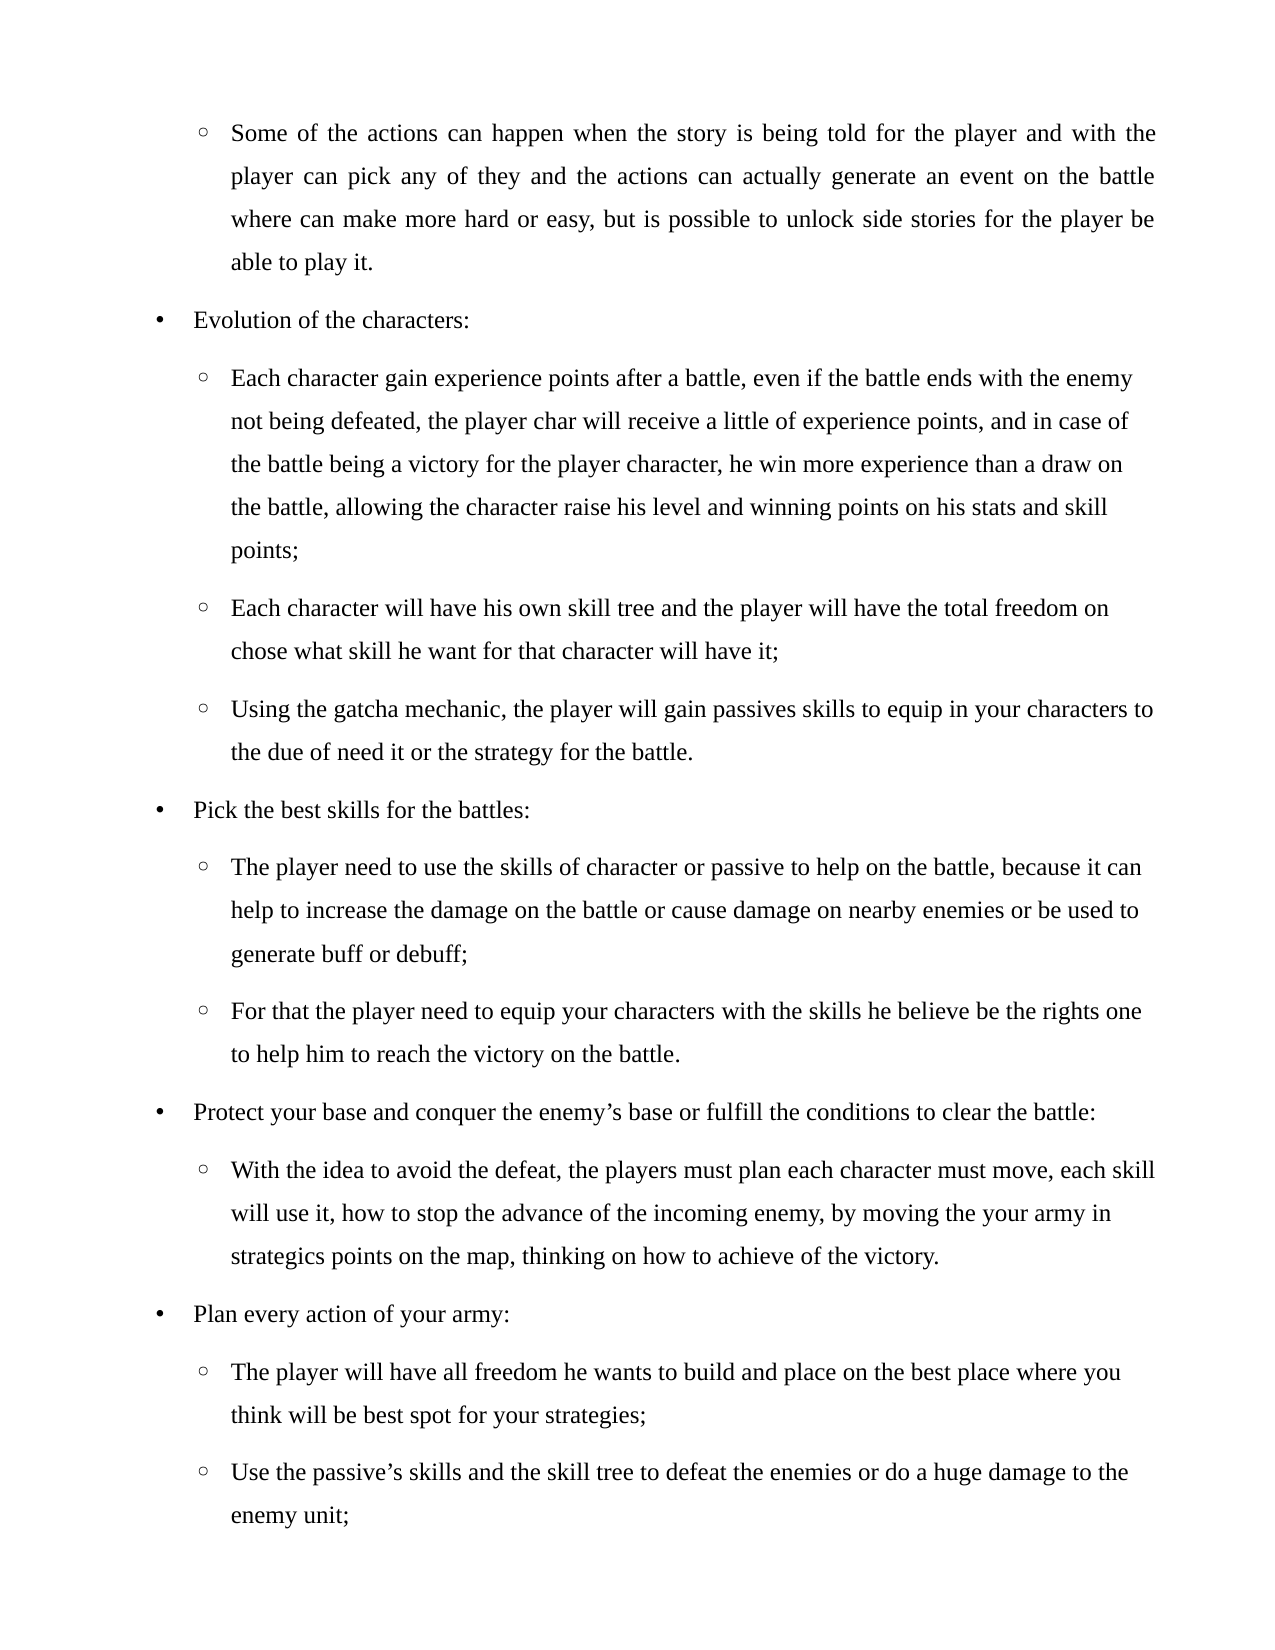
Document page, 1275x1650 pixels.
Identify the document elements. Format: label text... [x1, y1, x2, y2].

list Protect your base and conquer the enemy’s base or fulfill the conditions to clear the battle: [156, 1097, 1157, 1126]
list The player need to use the skills of character or passive to help on the battle, because it can help to increase the damage on the battle or cause damage on nearby enemies or be used to generate buff or debuff; [193, 852, 1157, 967]
list Evolution of the characters: [156, 305, 1157, 334]
list Each character gain experience points after a battle, even if the battle ends with the enemy not being defeated, the player char will receive a little of experience points, and in case of the battle being a victory for the player character, he win more experience than a draw on the battle, allowing the character raise his level and winning points on his stats and skill points; [193, 363, 1157, 564]
list With the idea to avoid the defeat, the players must plan each character must move, each skill will use it, how to stop the advance of the incoming enemy, by moving the your army in strategics points on the map, thinking on how to achieve of the victory. [193, 1155, 1157, 1270]
list For that the player need to equip your characters with the skills he believe be the rights one to help him to reach the victory on the battle. [193, 996, 1157, 1068]
list Use the passive’s skills and the skill tree to defeat the enemies or do a huge damage to the enemy unit; [193, 1457, 1157, 1529]
list Plan every action of your army: [156, 1299, 1157, 1328]
list Pick the best skills for the battles: [156, 795, 1157, 823]
list Each character will have his own skill tree and the player will have the total freedom on chose what skill he want for that character will have it; [193, 593, 1157, 665]
list Some of the actions can happen when the story is being told for the player and with the player can pick any of they and the actions can actually generate an event on the battle where can make more hard or easy, but is possible to unlock side stories for the player be able to play it. [193, 118, 1157, 276]
list The player will have all freedom he wants to build and place on the best place where you think will be best spot for your strategies; [193, 1357, 1157, 1428]
list Using the gatcha mechanic, the player will gain passives skills to equip in your characters to the due of need it or the strategy for the battle. [193, 694, 1157, 766]
